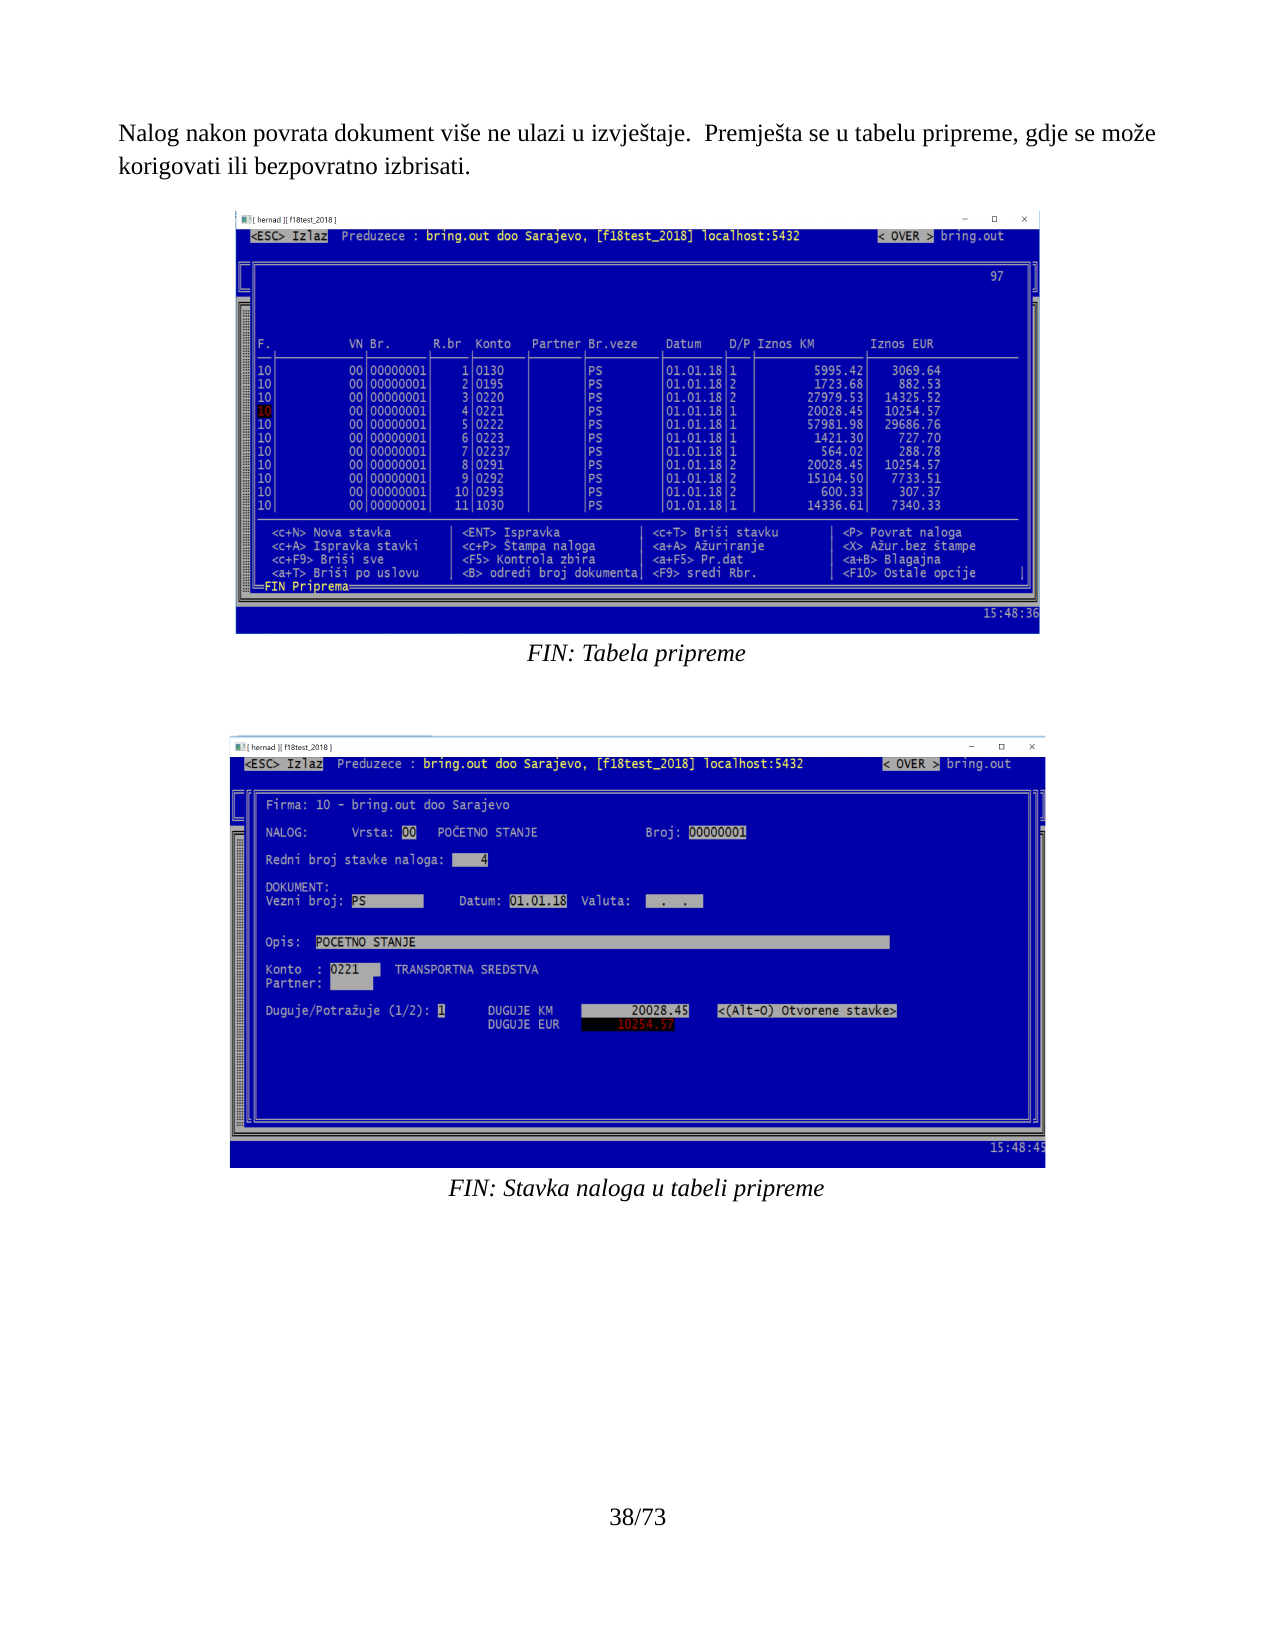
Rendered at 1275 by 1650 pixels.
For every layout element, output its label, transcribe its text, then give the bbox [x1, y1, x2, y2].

text Nalog nakon povrata dokument više ne ulazi u izvještaje. Premješta se u tabelu pripreme, gdje se može korigovati ili bezpovratno izbrisati. [118, 118, 1157, 180]
picture [235, 211, 1040, 634]
picture [229, 735, 1046, 1168]
text FIN: Stavka naloga u tabeli pripreme [230, 1168, 1045, 1202]
text FIN: Tabela pripreme [235, 634, 1040, 667]
